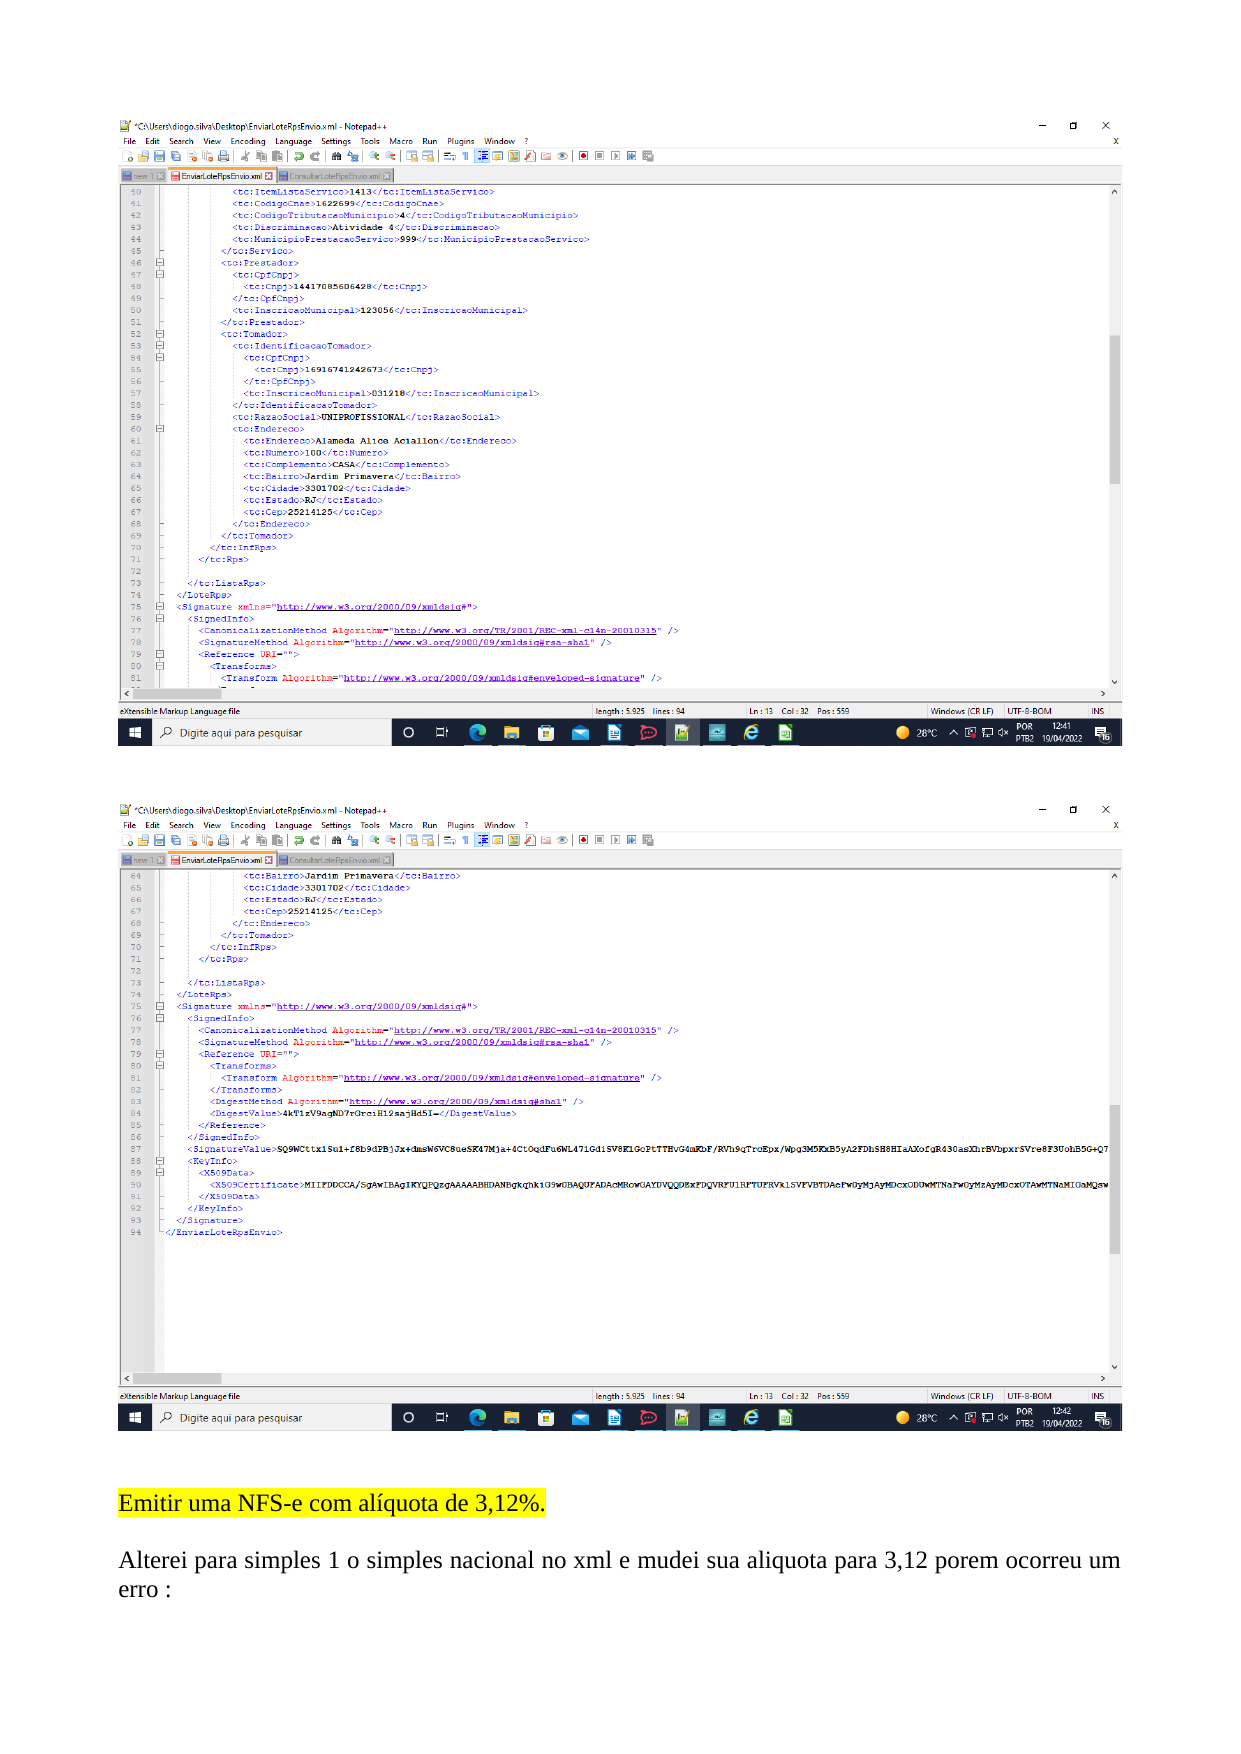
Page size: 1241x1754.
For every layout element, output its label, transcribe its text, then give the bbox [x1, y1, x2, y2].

list Alterei para simples 1 o simples nacional no xml e mudei sua aliquota para 3,12 porem ocorreu um erro : [118, 1545, 1122, 1603]
list Emitir uma NFS-e com alíquota de 3,12%. [118, 1488, 1122, 1517]
picture [118, 803, 1123, 1431]
picture [118, 118, 1123, 746]
